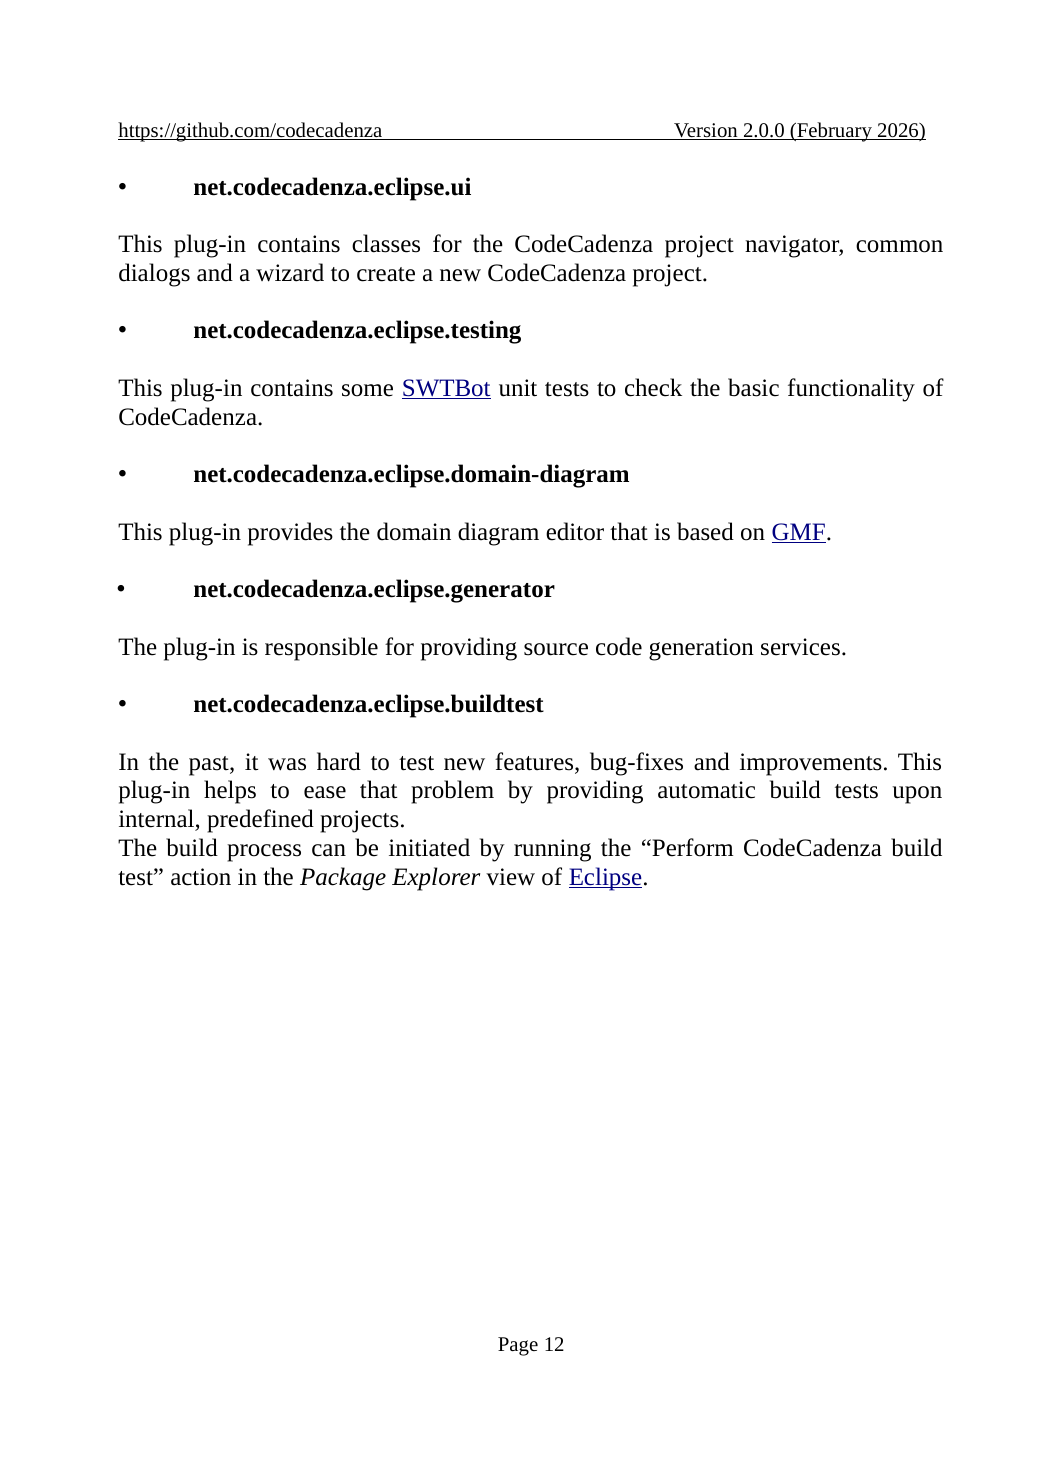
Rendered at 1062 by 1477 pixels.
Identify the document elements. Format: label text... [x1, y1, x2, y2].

list net.codecadenza.eclipse.ui [118, 172, 944, 200]
list net.codecadenza.eclipse.domain-diagram [118, 459, 944, 488]
list net.codecadenza.eclipse.testing [118, 315, 944, 344]
text This plug-in contains classes for the CodeCadenza project navigator, common dialogs and a wizard to create a new CodeCadenza project. [118, 229, 944, 287]
text This plug-in contains some SWTBot unit tests to check the basic functionality of CodeCadenza. [118, 373, 944, 430]
text This plug-in provides the domain diagram editor that is based on GMF. [118, 517, 944, 545]
text The plug-in is responsible for providing source code generation services. [118, 632, 944, 660]
list net.codecadenza.eclipse.buildtest [118, 689, 944, 718]
list net.codecadenza.eclipse.generator [117, 574, 944, 603]
text In the past, it was hard to test new features, bug-fixes and improvements. This plug-in helps to ease that problem by providing automatic build tests upon internal, predefined projects. [118, 747, 944, 833]
text The build process can be initiated by running the “Perform CodeCadenza build test” action in the Package Explorer view of Eclipse. [118, 833, 944, 890]
